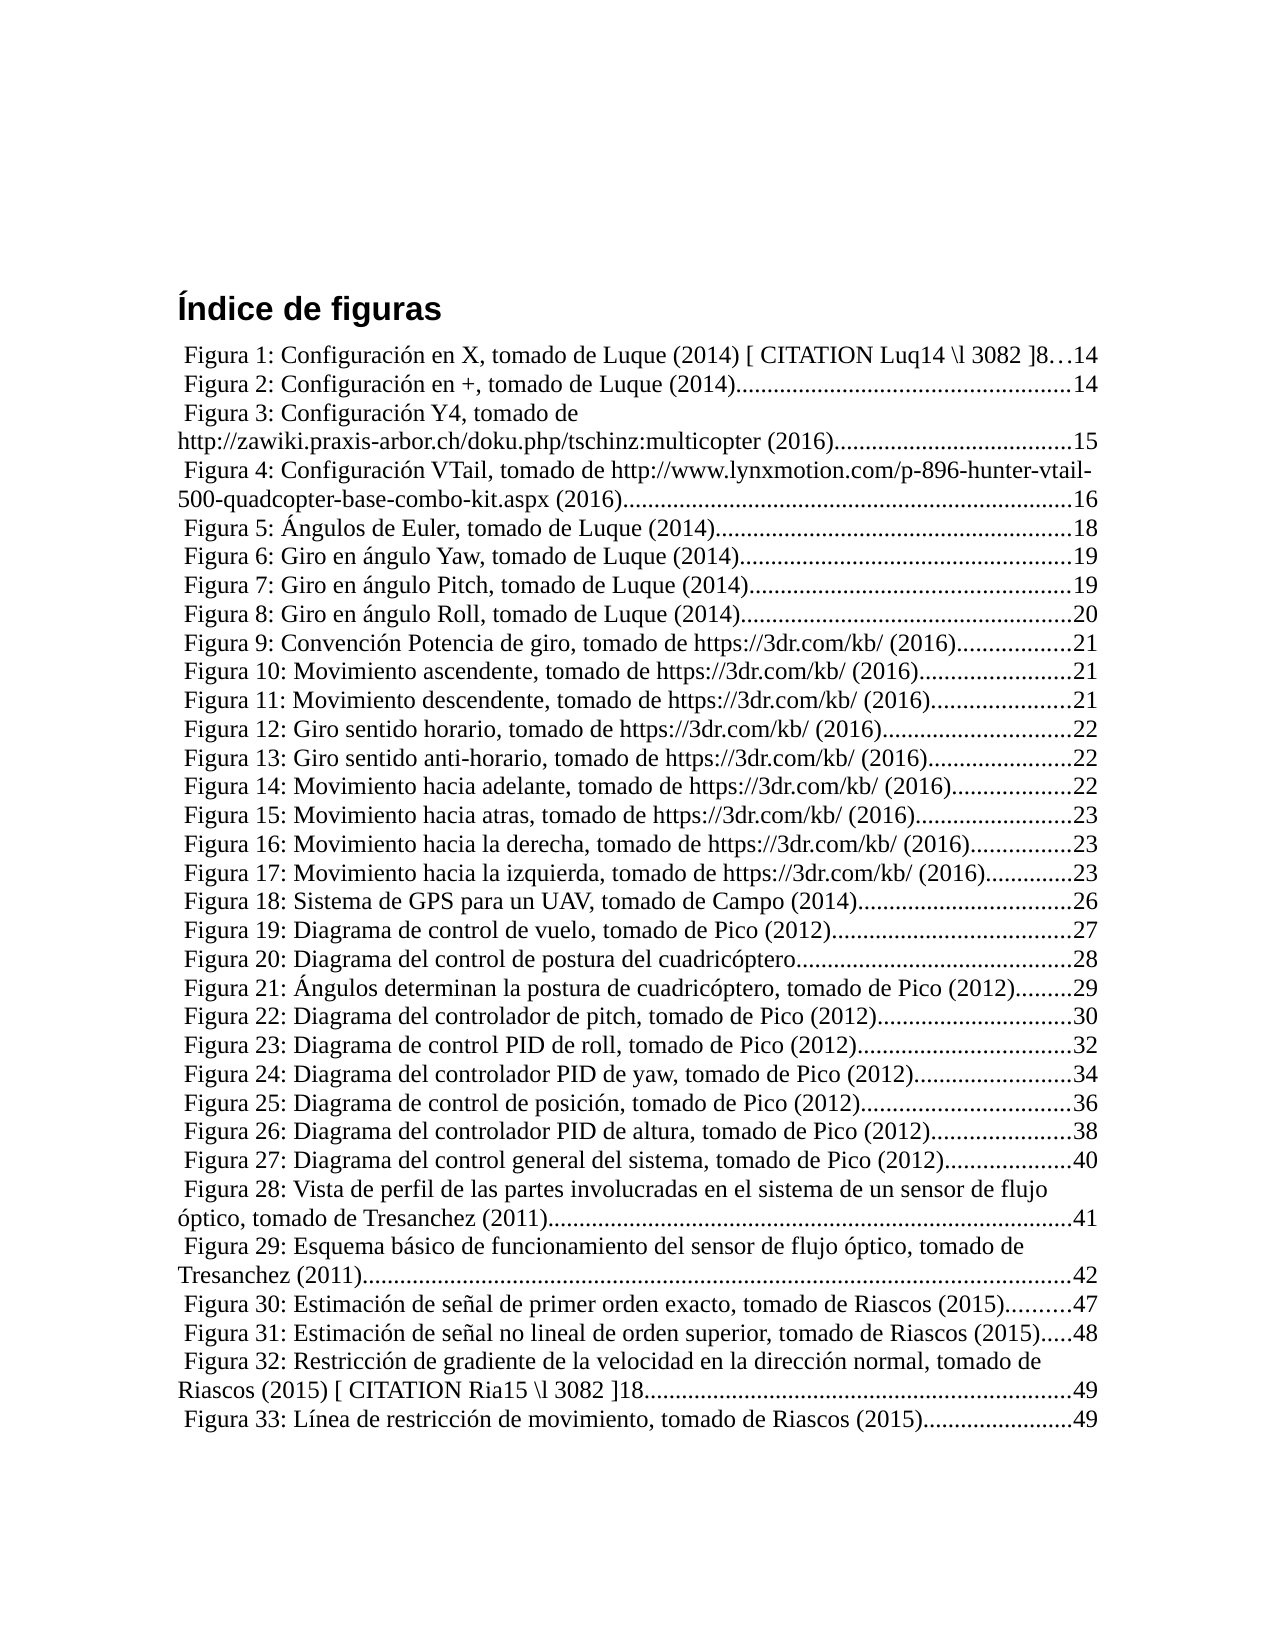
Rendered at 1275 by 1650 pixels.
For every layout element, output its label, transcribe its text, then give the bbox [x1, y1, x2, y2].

text Figura 24: Diagrama del controlador PID de yaw, tomado de Pico (2012). 34 [177, 1059, 1098, 1088]
text Figura 28: Vista de perfil de las partes involucradas en el sistema de un sensor de flujo óptico, tomado de Tresanchez (2011). 41 [177, 1174, 1098, 1231]
text Figura 33: Línea de restricción de movimiento, tomado de Riascos (2015) 49 [177, 1404, 1098, 1433]
text Figura 20: Diagrama del control de postura del cuadricóptero 28 [177, 944, 1098, 973]
text Figura 13: Giro sentido anti-horario, tomado de https://3dr.com/kb/ (2016) 22 [177, 743, 1098, 771]
text Figura 26: Diagrama del controlador PID de altura, tomado de Pico (2012). 38 [177, 1116, 1098, 1145]
text Figura 5: Ángulos de Euler, tomado de Luque (2014). 18 [177, 513, 1098, 541]
text Figura 18: Sistema de GPS para un UAV, tomado de Campo (2014) 26 [177, 886, 1098, 915]
text Figura 3: Configuración Y4, tomado de http://zawiki.praxis-arbor.ch/doku.php/tschinz:multicopter (2016) 15 [177, 398, 1098, 455]
text Figura 25: Diagrama de control de posición, tomado de Pico (2012). 36 [177, 1088, 1098, 1116]
text Figura 22: Diagrama del controlador de pitch, tomado de Pico (2012). 30 [177, 1001, 1098, 1030]
text Figura 32: Restricción de gradiente de la velocidad en la dirección normal, tomado de Riascos (2015) [ CITATION Ria15 \l 3082 ]18 49 [177, 1346, 1098, 1404]
text Figura 6: Giro en ángulo Yaw, tomado de Luque (2014) 19 [177, 541, 1098, 570]
text Figura 30: Estimación de señal de primer orden exacto, tomado de Riascos (2015). 47 [177, 1289, 1098, 1318]
text Figura 2: Configuración en +, tomado de Luque (2014) 14 [177, 369, 1098, 398]
text Figura 11: Movimiento descendente, tomado de https://3dr.com/kb/ (2016) 21 [177, 685, 1098, 714]
subtitle Índice de figuras [177, 289, 1098, 328]
text Figura 1: Configuración en X, tomado de Luque (2014) [ CITATION Luq14 \l 3082 ]8 14 [177, 340, 1098, 369]
text Figura 12: Giro sentido horario, tomado de https://3dr.com/kb/ (2016) 22 [177, 714, 1098, 743]
text Figura 10: Movimiento ascendente, tomado de https://3dr.com/kb/ (2016) 21 [177, 656, 1098, 685]
text Figura 4: Configuración VTail, tomado de http://www.lynxmotion.com/p-896-hunter-vtail-500-quadcopter-base-combo-kit.aspx (2016) 16 [177, 455, 1098, 513]
text Figura 27: Diagrama del control general del sistema, tomado de Pico (2012). 40 [177, 1145, 1098, 1174]
text Figura 23: Diagrama de control PID de roll, tomado de Pico (2012) 32 [177, 1030, 1098, 1059]
text Figura 17: Movimiento hacia la izquierda, tomado de https://3dr.com/kb/ (2016) 23 [177, 858, 1098, 886]
text Figura 9: Convención Potencia de giro, tomado de https://3dr.com/kb/ (2016) 21 [177, 628, 1098, 656]
text Figura 15: Movimiento hacia atras, tomado de https://3dr.com/kb/ (2016) 23 [177, 800, 1098, 829]
text Figura 7: Giro en ángulo Pitch, tomado de Luque (2014) 19 [177, 570, 1098, 599]
text Figura 14: Movimiento hacia adelante, tomado de https://3dr.com/kb/ (2016) 22 [177, 771, 1098, 800]
text Figura 8: Giro en ángulo Roll, tomado de Luque (2014) 20 [177, 599, 1098, 628]
text Figura 19: Diagrama de control de vuelo, tomado de Pico (2012) 27 [177, 915, 1098, 944]
text Figura 16: Movimiento hacia la derecha, tomado de https://3dr.com/kb/ (2016) 23 [177, 829, 1098, 858]
text Figura 31: Estimación de señal no lineal de orden superior, tomado de Riascos (2015). 48 [177, 1318, 1098, 1346]
text Figura 21: Ángulos determinan la postura de cuadricóptero, tomado de Pico (2012). 29 [177, 973, 1098, 1001]
text Figura 29: Esquema básico de funcionamiento del sensor de flujo óptico, tomado de Tresanchez (2011) 42 [177, 1231, 1098, 1289]
